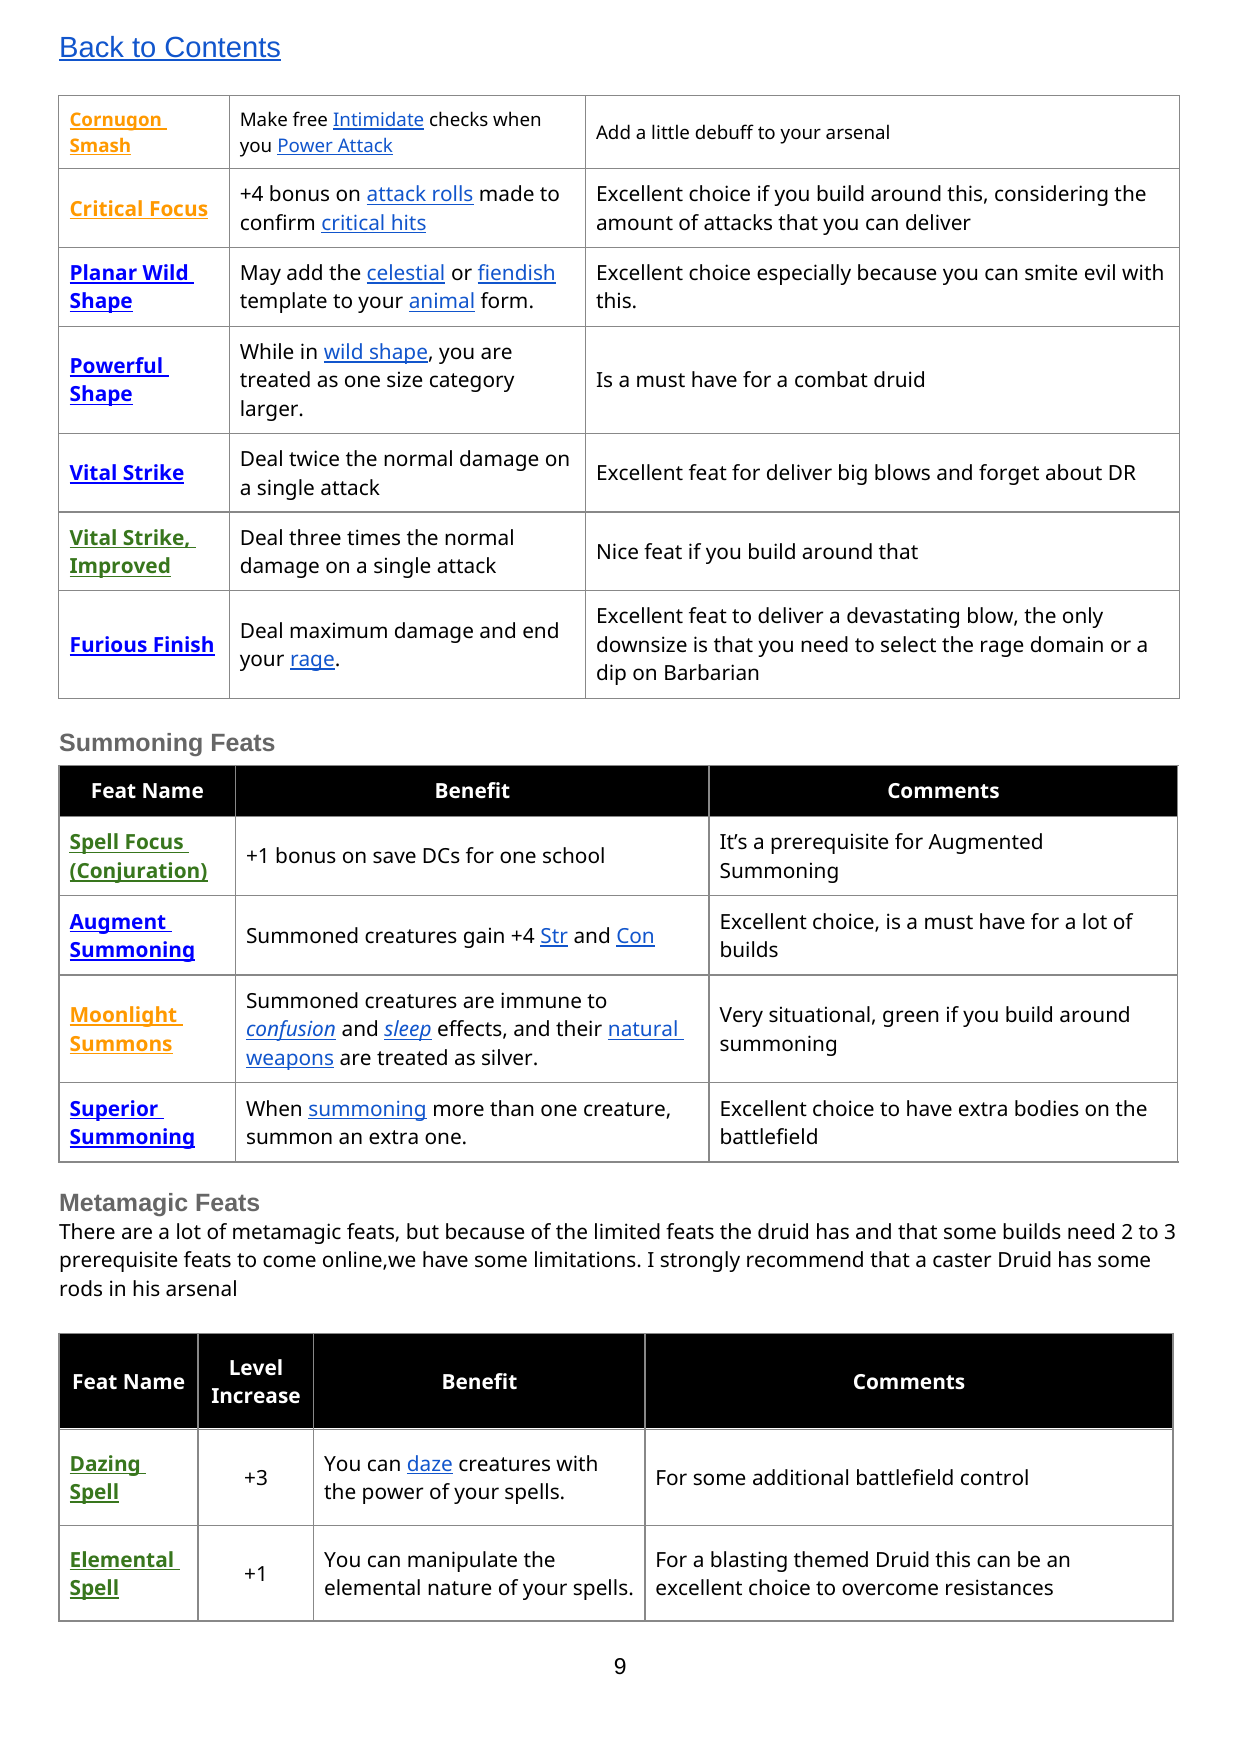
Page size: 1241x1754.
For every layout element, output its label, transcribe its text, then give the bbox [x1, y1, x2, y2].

table_cell For some additional battlefield control [646, 1430, 1172, 1524]
table_cell +1 [199, 1526, 313, 1620]
table_cell Excellent choice if you build around this, considering the amount of attacks that you can deliver [586, 169, 1179, 247]
table_cell Moonlight Summons [60, 976, 235, 1082]
table_cell Summoned creatures are immune to confusion and sleep effects, and their natural weapons are treated as silver. [236, 976, 708, 1082]
subtitle Metamagic Feats [59, 1188, 1181, 1217]
table_cell Vital Strike [59, 434, 229, 511]
table_cell While in wild shape, you are treated as one size category larger. [230, 327, 585, 433]
table_cell Elemental Spell [60, 1526, 197, 1620]
table_cell You can daze creatures with the power of your spells. [314, 1430, 644, 1524]
table_cell Excellent choice, is a must have for a lot of builds [710, 896, 1177, 974]
table_cell Is a must have for a combat druid [586, 327, 1179, 433]
table_header Feat Name [60, 766, 235, 816]
table_header Comments [646, 1334, 1172, 1428]
table_cell Deal three times the normal damage on a single attack [230, 513, 585, 590]
table_cell Superior Summoning [60, 1083, 235, 1161]
table_cell You can manipulate the elemental nature of your spells. [314, 1526, 644, 1620]
table_header Feat Name [60, 1334, 197, 1428]
table_cell Excellent feat for deliver big blows and forget about DR [586, 434, 1179, 511]
text There are a lot of metamagic feats, but because of the limited feats the druid has and that some builds need 2 to 3 prerequisite feats to come online,we have some limitations. I strongly recommend that a caster Druid has some rods in his arsenal [59, 1217, 1181, 1302]
table_cell Deal maximum damage and end your rage. [230, 591, 585, 697]
table_cell +4 bonus on attack rolls made to confirm critical hits [230, 169, 585, 247]
table_cell Make free Intimidate checks when you Power Attack [230, 96, 585, 168]
table_header Benefit [314, 1334, 644, 1428]
table_cell Nice feat if you build around that [586, 513, 1179, 590]
table_cell Critical Focus [59, 169, 229, 247]
table_cell Powerful Shape [59, 327, 229, 433]
table_header Comments [710, 766, 1177, 816]
table_cell May add the celestial or fiendish template to your animal form. [230, 248, 585, 326]
table_cell Excellent choice especially because you can smite evil with this. [586, 248, 1179, 326]
table_cell Furious Finish [59, 591, 229, 697]
table_cell Augment Summoning [60, 896, 235, 974]
table_cell Very situational, green if you build around summoning [710, 976, 1177, 1082]
table_cell For a blasting themed Druid this can be an excellent choice to overcome resistances [646, 1526, 1172, 1620]
table_cell +1 bonus on save DCs for one school [236, 817, 708, 895]
table_header Benefit [236, 766, 708, 816]
table_cell Vital Strike, Improved [59, 513, 229, 590]
table_cell It’s a prerequisite for Augmented Summoning [710, 817, 1177, 895]
table_cell Excellent choice to have extra bodies on the battlefield [710, 1083, 1177, 1161]
table_cell Add a little debuff to your arsenal [586, 96, 1179, 168]
table_cell Spell Focus (Conjuration) [60, 817, 235, 895]
subtitle Summoning Feats [59, 728, 1181, 756]
table_cell +3 [199, 1430, 313, 1524]
table_cell Excellent feat to deliver a devastating blow, the only downsize is that you need to select the rage domain or a dip on Barbarian [586, 591, 1179, 697]
table_cell Cornugon Smash [59, 96, 229, 168]
table_cell Dazing Spell [60, 1430, 197, 1524]
table_cell Summoned creatures gain +4 Str and Con [236, 896, 708, 974]
table_cell Planar Wild Shape [59, 248, 229, 326]
table_header Level Increase [199, 1334, 313, 1428]
table_cell When summoning more than one creature, summon an extra one. [236, 1083, 708, 1161]
table_cell Deal twice the normal damage on a single attack [230, 434, 585, 511]
